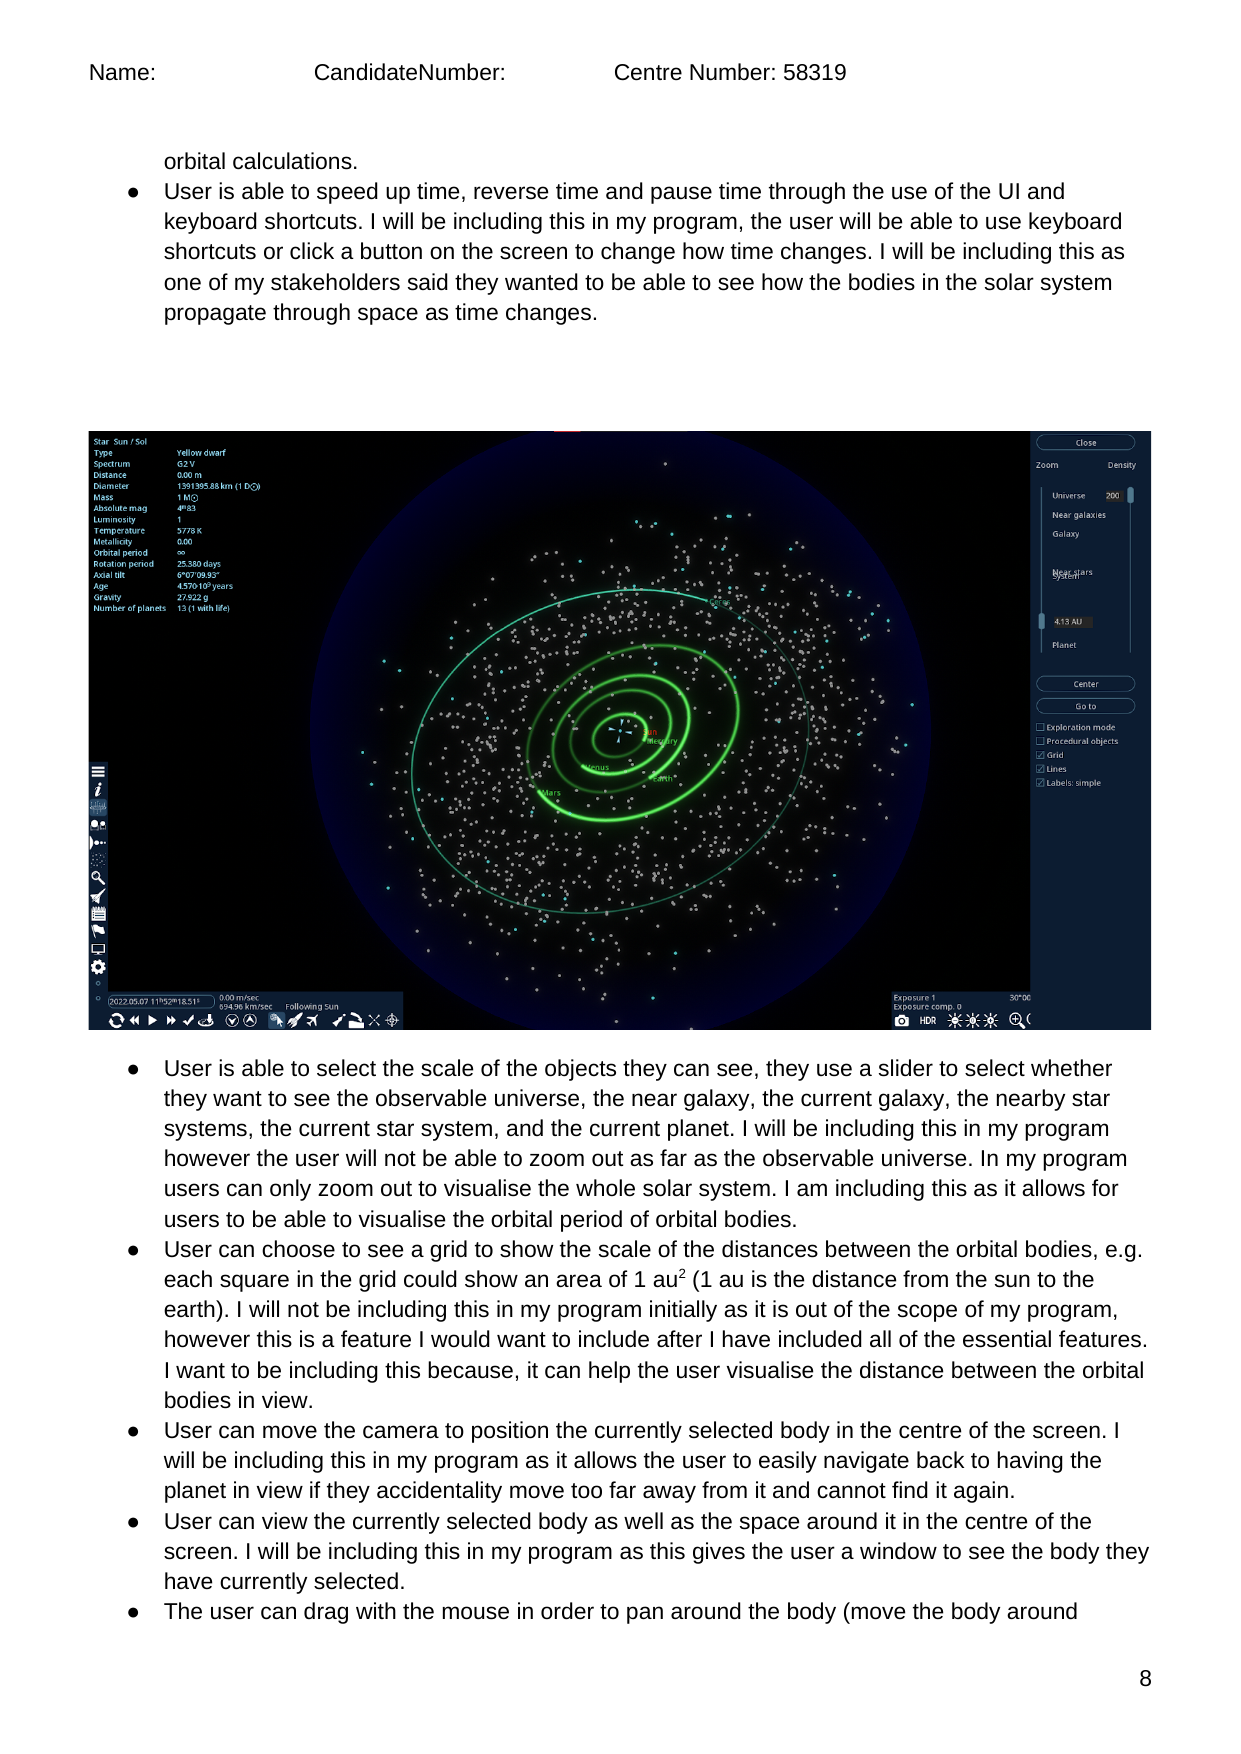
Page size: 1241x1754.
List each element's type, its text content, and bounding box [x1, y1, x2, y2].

list User can view the currently selected body as well as the space around it in the centre of the screen. I will be including this in my program as this gives the user a window to see the body they have currently selected. [126, 1508, 1152, 1594]
list User can move the camera to position the currently selected body in the centre of the screen. I will be including this in my program as it allows the user to easily navigate back to having the planet in view if they accidentality move too far away from it and cannot find it again. [126, 1417, 1152, 1504]
list User is able to select the scale of the objects they can see, they use a slider to select whether they want to see the observable universe, the near galaxy, the current galaxy, the nearby star systems, the current star system, and the current planet. I will be including this in my program however the user will not be able to zoom out as far as the observable universe. In my program users can only zoom out to visualise the whole solar system. I am including this as it allows for users to be able to visualise the orbital period of orbital bodies. [126, 1054, 1152, 1232]
list The user can drag with the mouse in order to pan around the body (move the body around [126, 1598, 1152, 1624]
picture [88, 431, 1152, 1030]
list User can choose to see a grid to show the scale of the distances between the orbital bodies, e.g. each square in the grid could show an area of 1 au2 (1 au is the distance from the sun to the earth). I will not be including this in my program initially as it is out of the scope of my program, however this is a feature I would want to include after I have included all of the essential features. I want to be including this because, it can help the user visualise the distance between the orbital bodies in view. [126, 1236, 1152, 1413]
list orbital calculations. [126, 148, 1152, 174]
list User is able to speed up time, reverse time and pause time through the use of the UI and keyboard shortcuts. I will be including this in my program, the user will be able to use keyboard shortcuts or click a button on the screen to change how time changes. I will be including this as one of my stakeholders said they wanted to be able to see how the bodies in the solar system propagate through space as time changes. [126, 178, 1152, 325]
